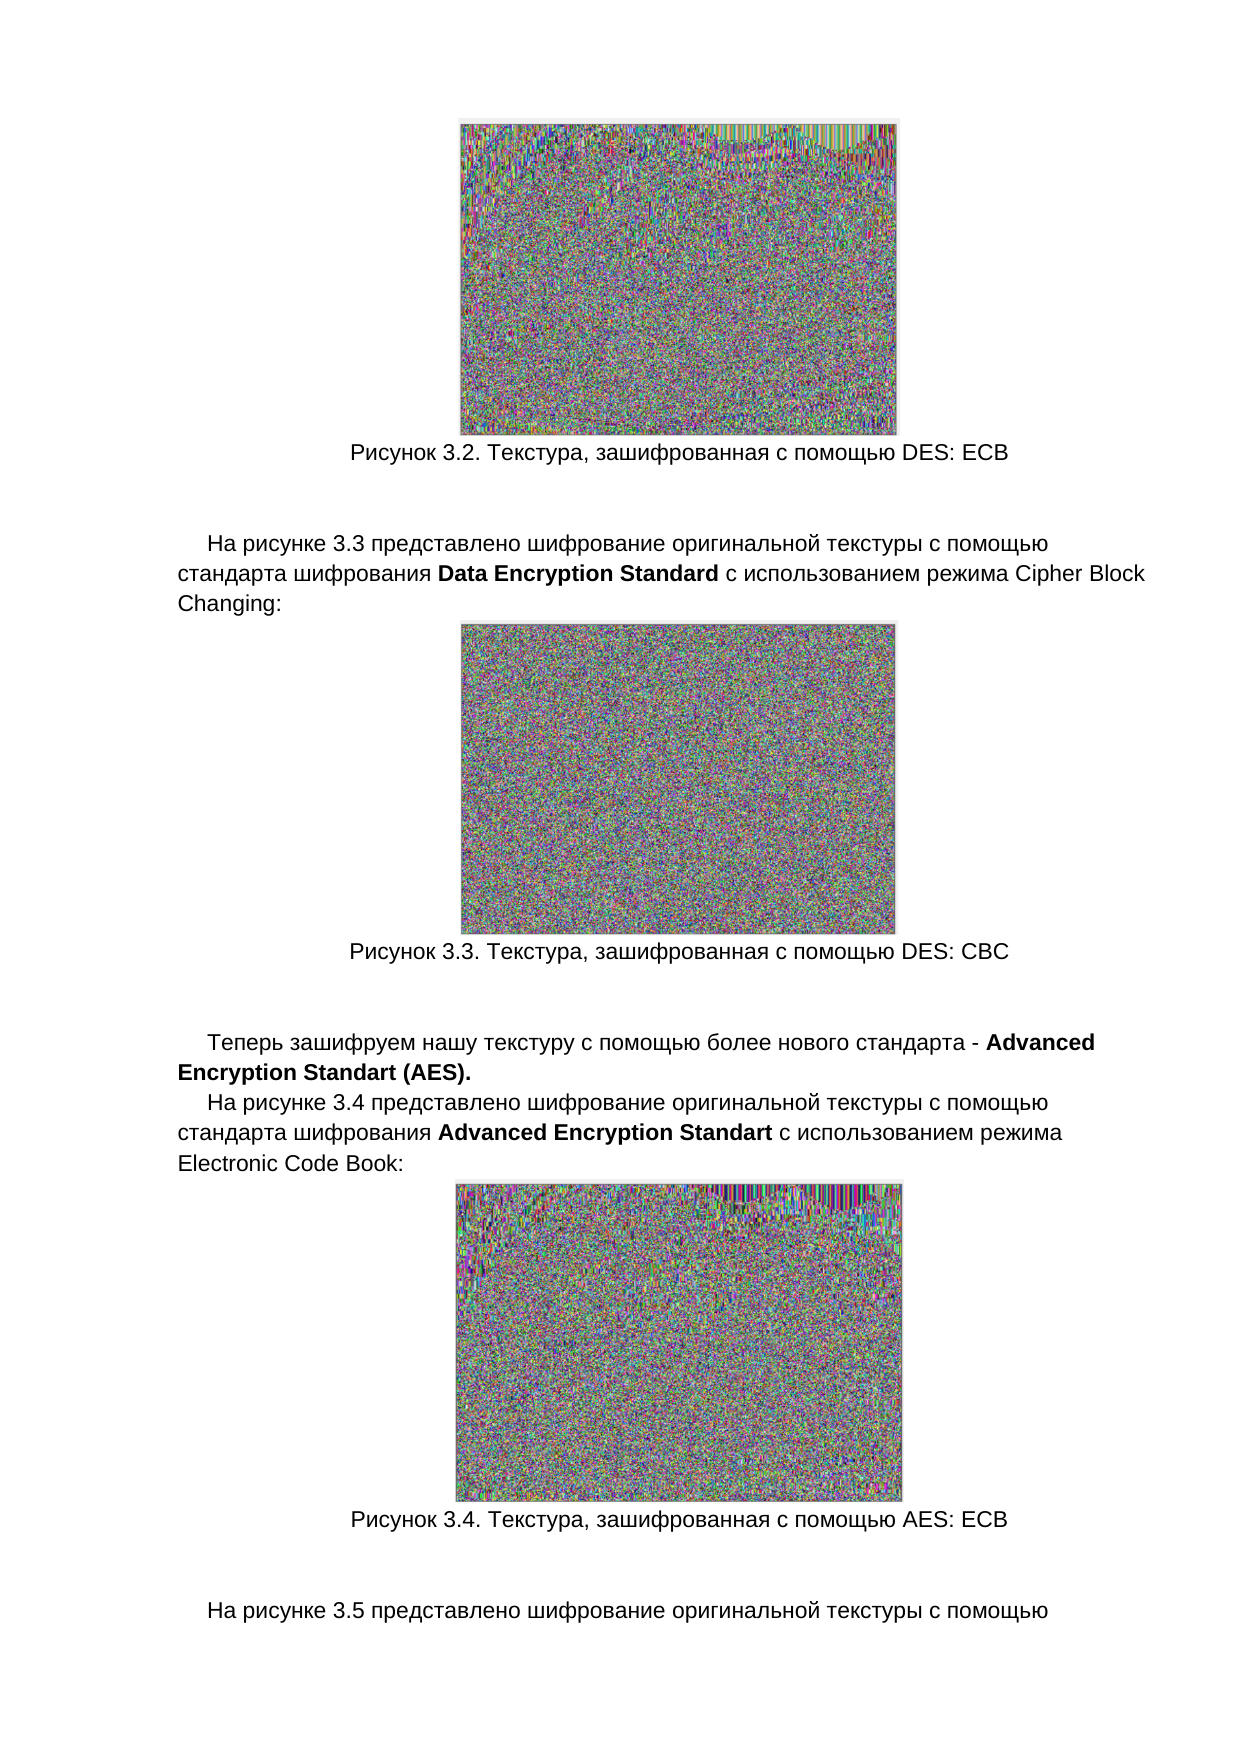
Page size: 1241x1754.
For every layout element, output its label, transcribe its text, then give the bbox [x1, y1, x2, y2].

text На рисунке 3.4 представлено шифрование оригинальной текстуры с помощью стандарта шифрования Advanced Encryption Standart с использованием режима Electronic Code Book: [177, 1089, 1152, 1176]
picture [454, 1179, 904, 1502]
text На рисунке 3.5 представлено шифрование оригинальной текстуры с помощью [177, 1597, 1152, 1623]
text Рисунок 3.3. Текстура, зашифрованная с помощью DES: CBC [177, 938, 1152, 964]
text Рисунок 3.2. Текстура, зашифрованная с помощью DES: ECB [177, 439, 1152, 466]
text Рисунок 3.4. Текстура, зашифрованная с помощью AES: ECB [177, 1506, 1152, 1532]
picture [460, 620, 899, 935]
text Теперь зашифруем нашу текстуру с помощью более нового стандарта - Advanced Encryption Standart (AES). [177, 1029, 1152, 1085]
text На рисунке 3.3 представлено шифрование оригинальной текстуры с помощью стандарта шифрования Data Encryption Standard с использованием режима Cipher Block Changing: [177, 530, 1152, 617]
picture [458, 118, 901, 436]
